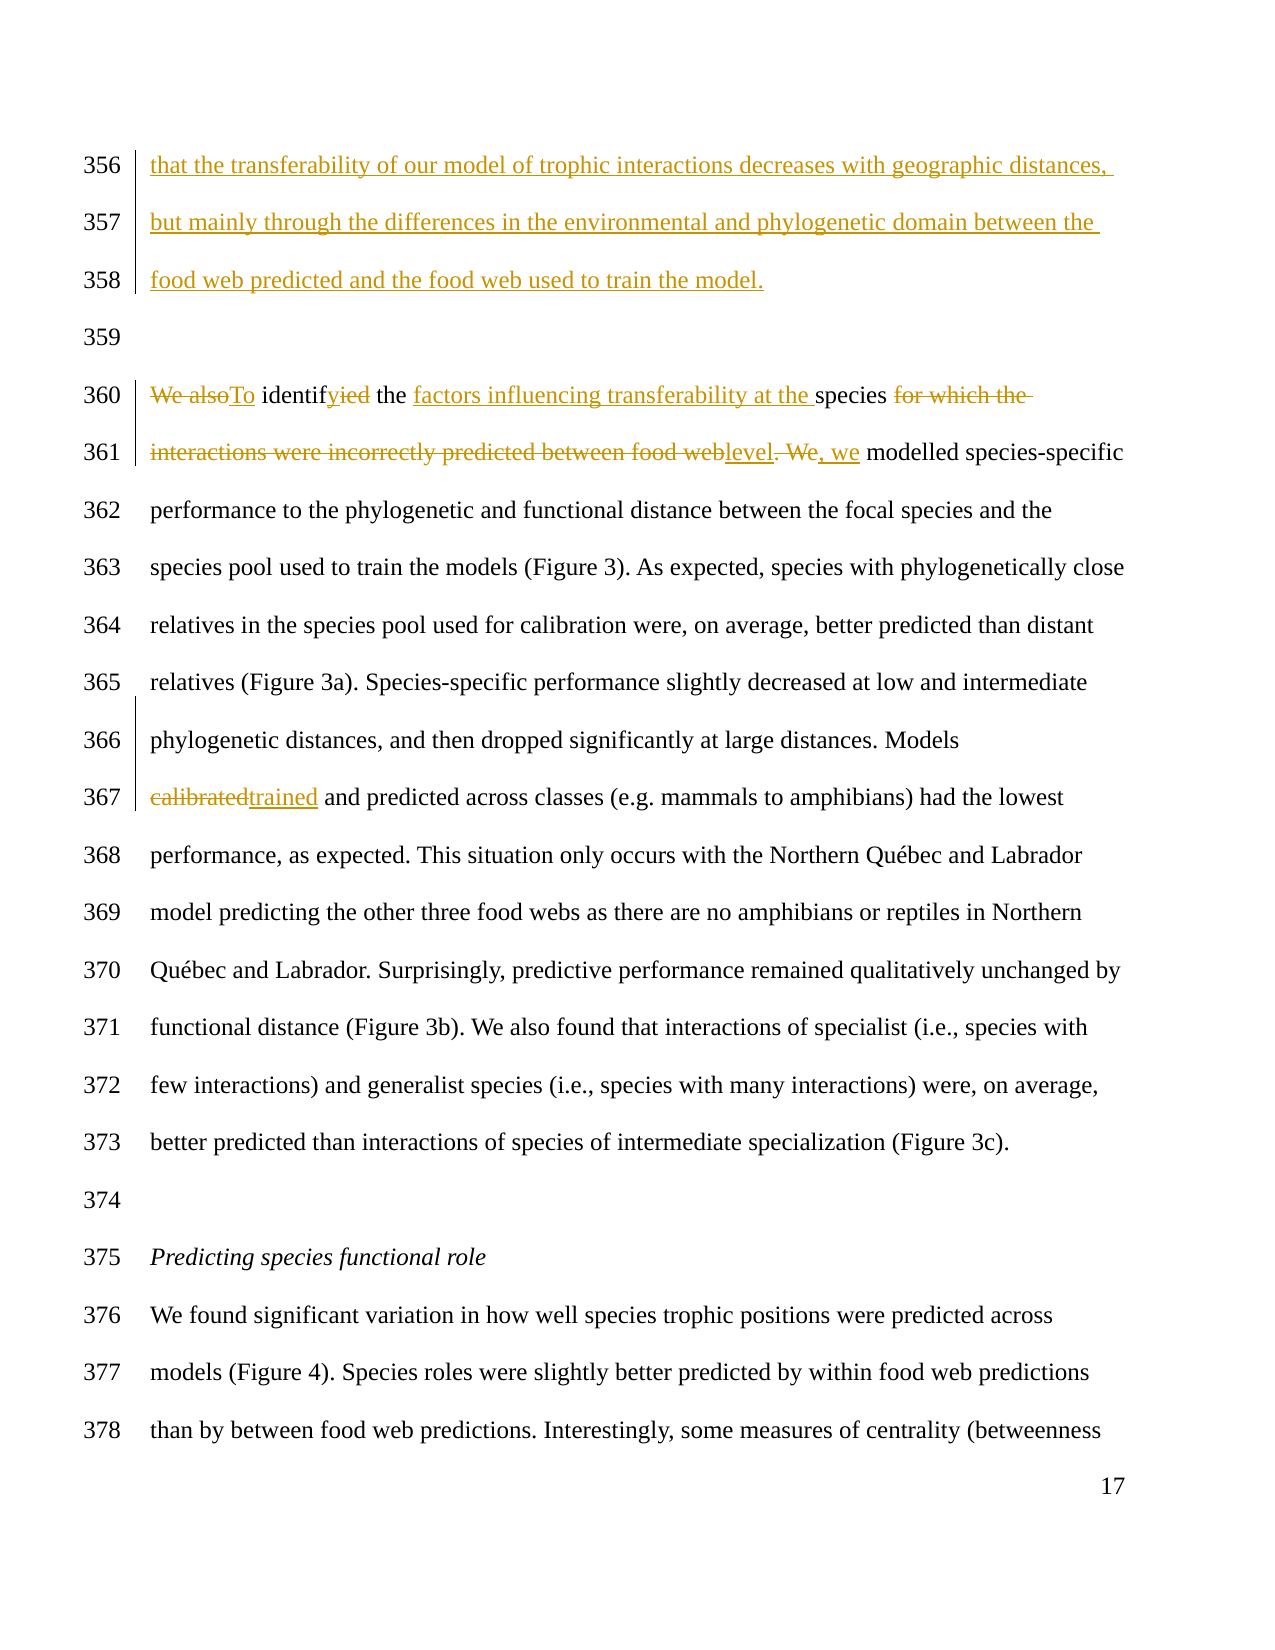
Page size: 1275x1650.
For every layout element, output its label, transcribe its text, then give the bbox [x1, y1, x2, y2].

text that the transferability of our model of trophic interactions decreases with geographic distances, but mainly through the differences in the environmental and phylogenetic domain between the food web predicted and the food web used to train the model. [150, 150, 1125, 294]
text Predicting species functional role [150, 1242, 1125, 1271]
text We found significant variation in how well species trophic positions were predicted across models (Figure 4). Species roles were slightly better predicted by within food web predictions than by between food web predictions. Interestingly, some measures of centrality (betweenness [150, 1300, 1125, 1444]
text To identify the factors influencing transferability at the species level, we modelled species-specific performance to the phylogenetic and functional distance between the focal species and the species pool used to train the models (Figure 3). As expected, species with phylogenetically close relatives in the species pool used for calibration were, on average, better predicted than distant relatives (Figure 3a). Species-specific performance slightly decreased at low and intermediate phylogenetic distances, and then dropped significantly at large distances. Models trained and predicted across classes (e.g. mammals to amphibians) had the lowest performance, as expected. This situation only occurs with the Northern Québec and Labrador model predicting the other three food webs as there are no amphibians or reptiles in Northern Québec and Labrador. Surprisingly, predictive performance remained qualitatively unchanged by functional distance (Figure 3b). We also found that interactions of specialist (i.e., species with few interactions) and generalist species (i.e., species with many interactions) were, on average, better predicted than interactions of species of intermediate specialization (Figure 3c). [150, 380, 1125, 1156]
